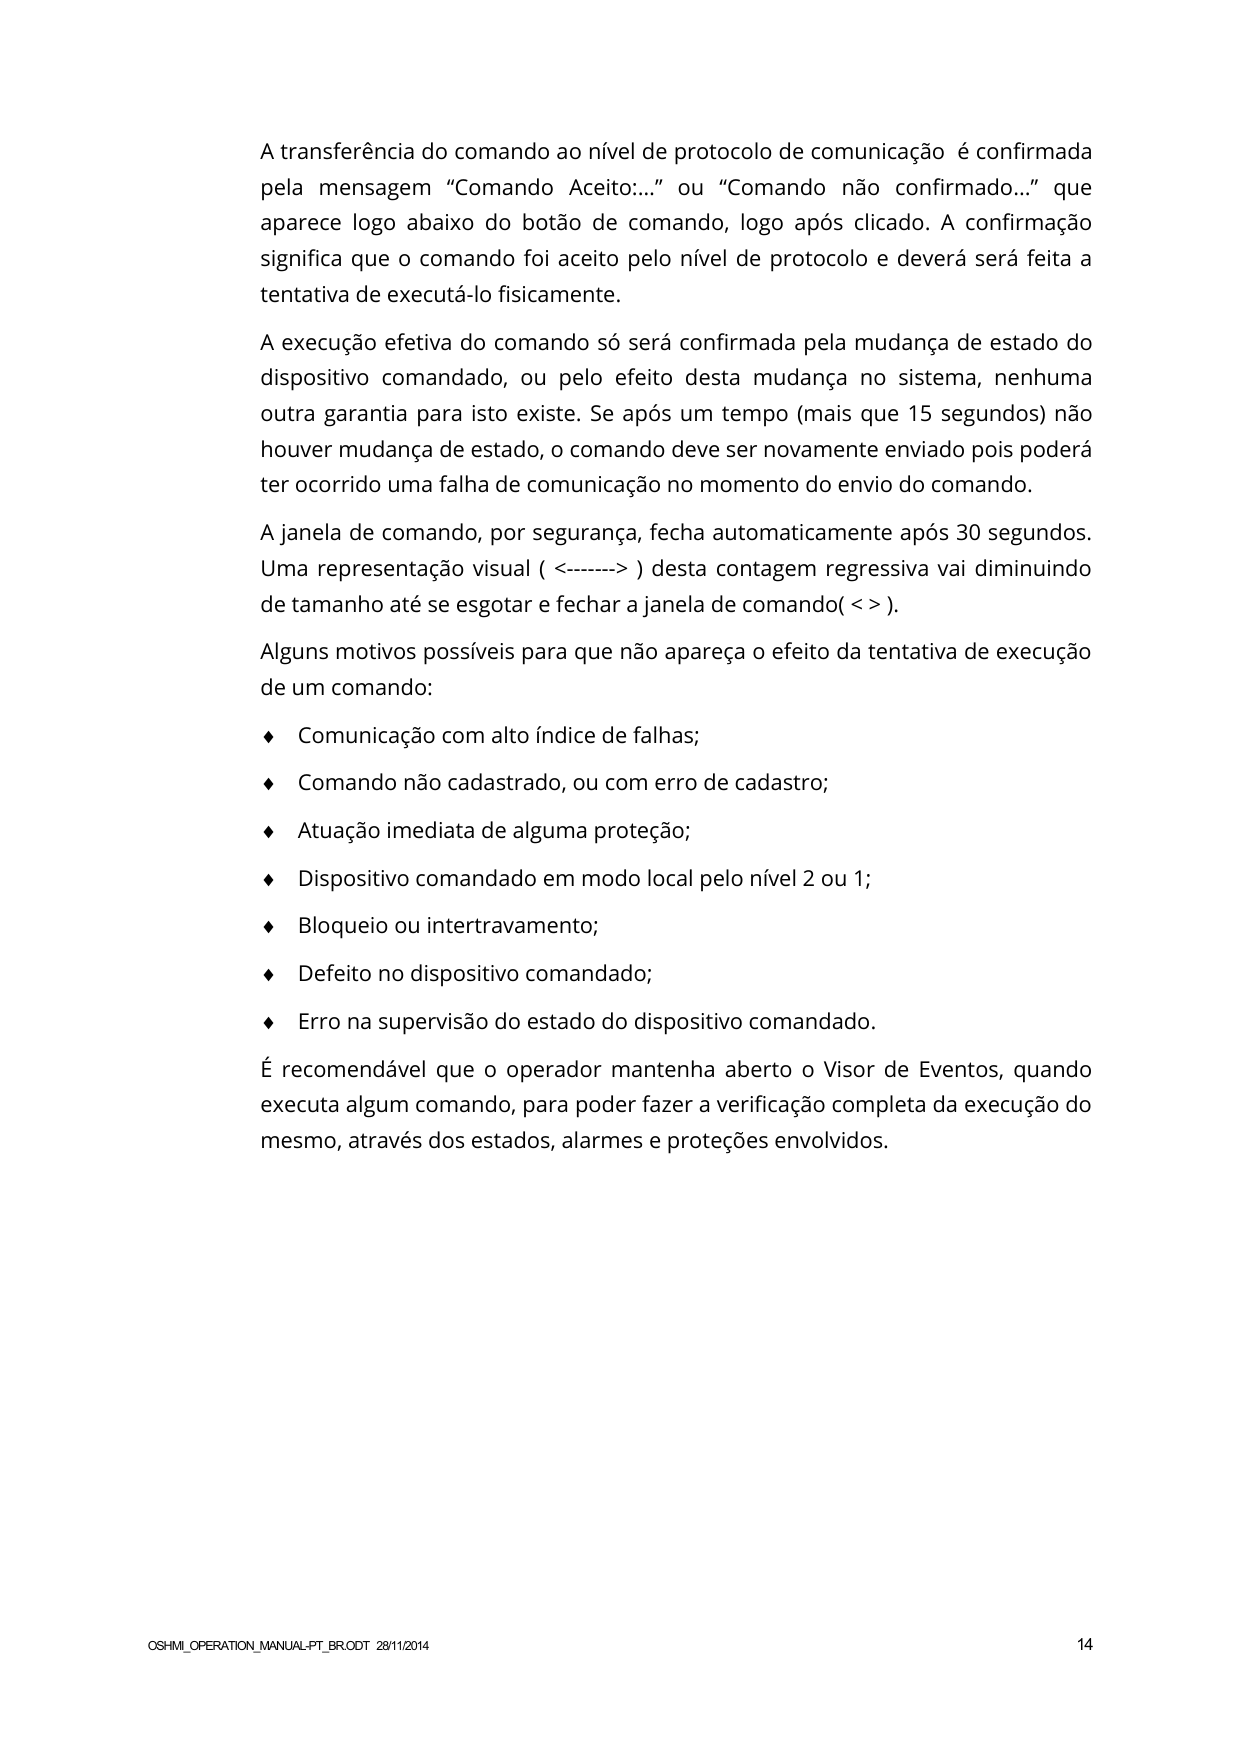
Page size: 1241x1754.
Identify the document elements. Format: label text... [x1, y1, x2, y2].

text A transferência do comando ao nível de protocolo de comunicação é confirmada pela mensagem “Comando Aceito:…” ou “Comando não confirmado...” que aparece logo abaixo do botão de comando, logo após clicado. A confirmação significa que o comando foi aceito pelo nível de protocolo e deverá será feita a tentativa de executá-lo fisicamente. [260, 136, 1093, 308]
text É recomendável que o operador mantenha aberto o Visor de Eventos, quando executa algum comando, para poder fazer a verificação completa da execução do mesmo, através dos estados, alarmes e proteções envolvidos. [260, 1054, 1093, 1155]
list Erro na supervisão do estado do dispositivo comandado. [260, 1006, 1093, 1036]
list Dispositivo comandado em modo local pelo nível 2 ou 1; [260, 863, 1093, 893]
list Atuação imediata de alguma proteção; [260, 815, 1093, 845]
list Comunicação com alto índice de falhas; [260, 720, 1093, 749]
text A execução efetiva do comando só será confirmada pela mudança de estado do dispositivo comandado, ou pelo efeito desta mudança no sistema, nenhuma outra garantia para isto existe. Se após um tempo (mais que 15 segundos) não houver mudança de estado, o comando deve ser novamente enviado pois poderá ter ocorrido uma falha de comunicação no momento do envio do comando. [260, 326, 1093, 499]
text A janela de comando, por segurança, fecha automaticamente após 30 segundos. Uma representação visual ( <-------> ) desta contagem regressiva vai diminuindo de tamanho até se esgotar e fechar a janela de comando( < > ). [260, 517, 1093, 618]
list Comando não cadastrado, ou com erro de cadastro; [260, 767, 1093, 797]
list Bloqueio ou intertravamento; [260, 911, 1093, 940]
list Defeito no dispositivo comandado; [260, 958, 1093, 988]
text Alguns motivos possíveis para que não apareça o efeito da tentativa de execução de um comando: [260, 636, 1093, 702]
